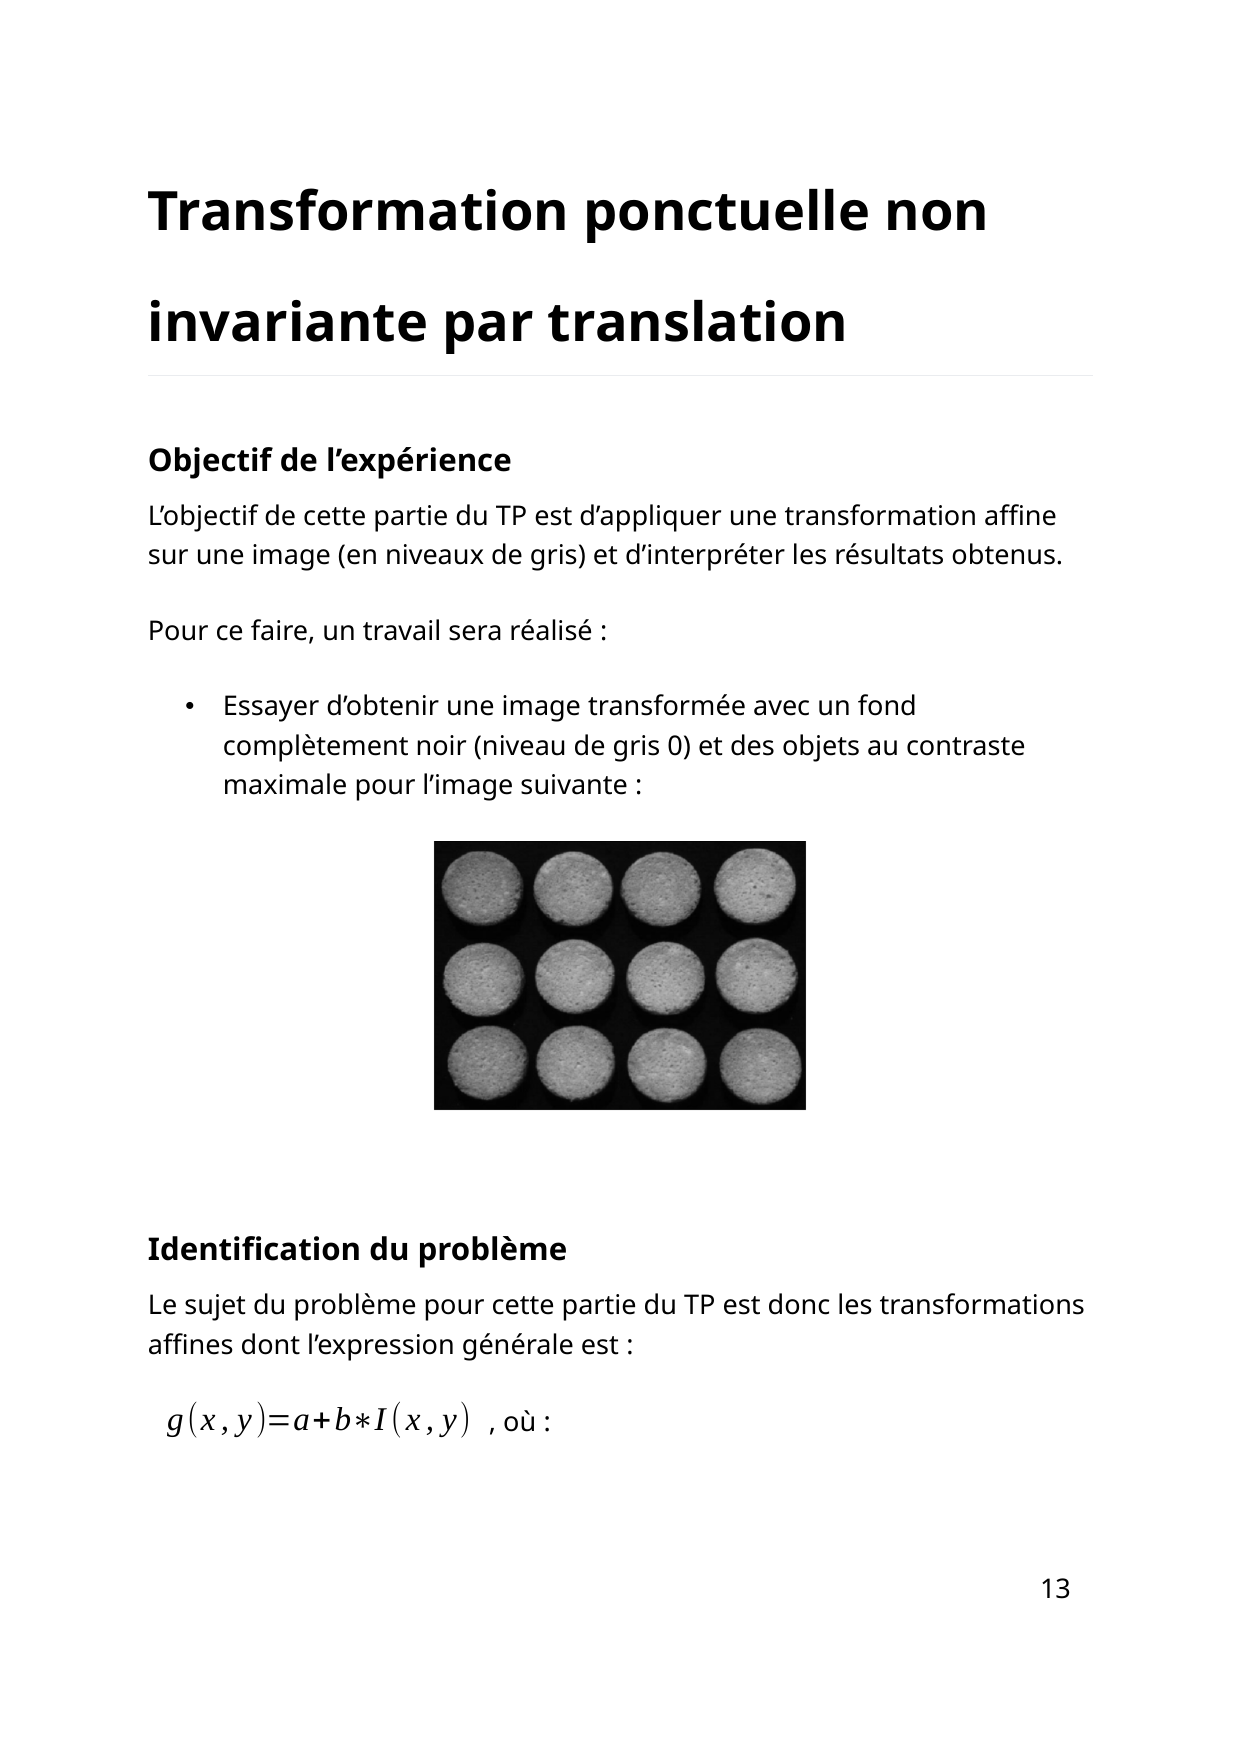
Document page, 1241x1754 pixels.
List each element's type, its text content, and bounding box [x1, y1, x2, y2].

text Le sujet du problème pour cette partie du TP est donc les transformations affines dont l’expression générale est : [148, 1286, 1093, 1362]
text Pour ce faire, un travail sera réalisé : [148, 611, 1093, 648]
text , où : [148, 1401, 1093, 1441]
text Identification du problème [148, 1227, 1093, 1270]
text Objectif de l’expérience [148, 438, 1093, 480]
subtitle Transformation ponctuelle non invariante par translation [148, 173, 1093, 375]
list Essayer d’obtenir une image transformée avec un fond complètement noir (niveau de gris 0) et des objets au contraste maximale pour l’image suivante : [185, 686, 1093, 803]
picture [433, 841, 807, 1111]
text L’objectif de cette partie du TP est d’appliquer une transformation affine sur une image (en niveaux de gris) et d’interpréter les résultats obtenus. [148, 496, 1093, 573]
